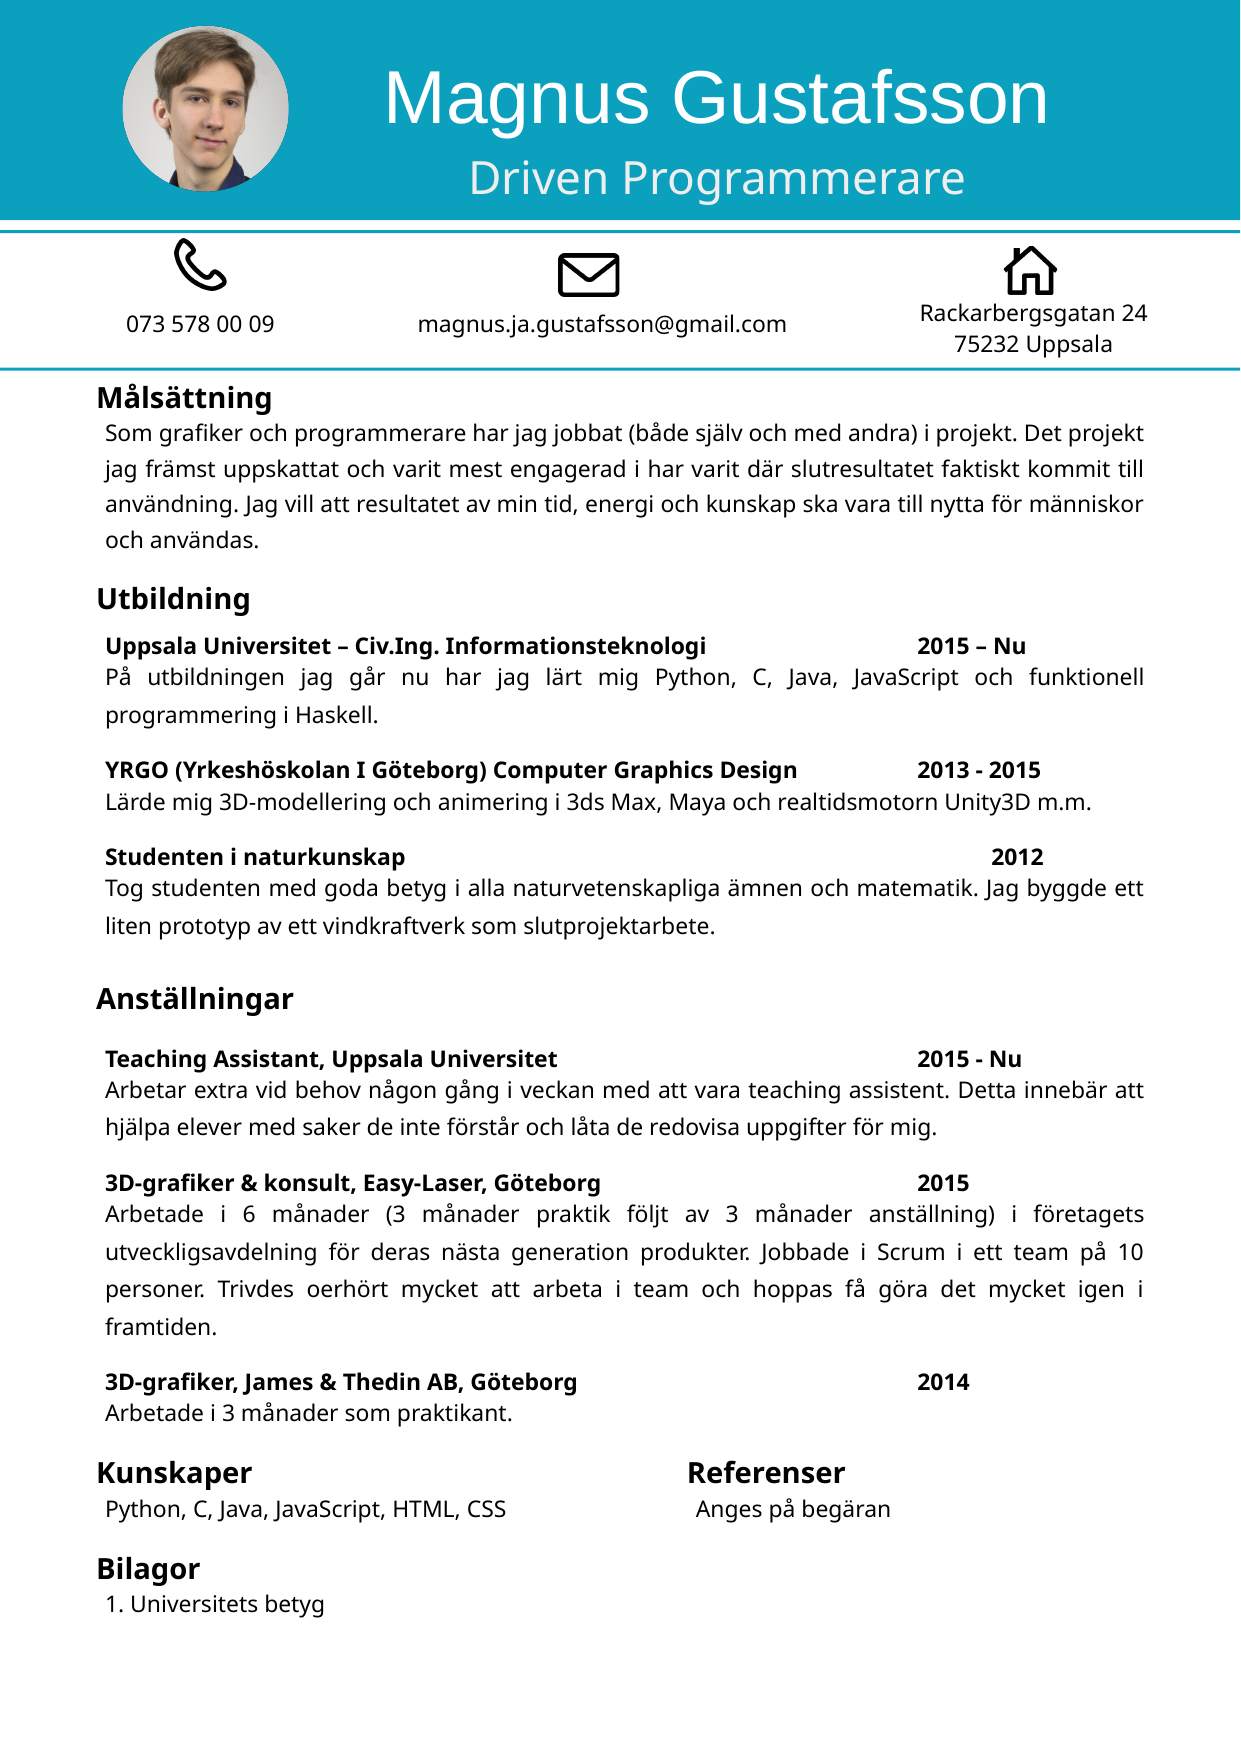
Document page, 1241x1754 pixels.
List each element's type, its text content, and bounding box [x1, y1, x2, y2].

subtitle Bilagor [96, 1548, 1145, 1588]
picture [1003, 246, 1058, 295]
table_header Rackarbergsgatan 24 75232 Uppsala [861, 292, 1207, 365]
table_header 073 578 00 09 [57, 292, 344, 365]
subtitle Utbildning [96, 578, 1145, 618]
subtitle Kunskaper Referenser [96, 1453, 1145, 1492]
picture [122, 19, 289, 291]
text Lärde mig 3D-modellering och animering i 3ds Max, Maya och realtidsmotorn Unity3D m.m. [105, 786, 1145, 817]
subtitle YRGO (Yrkeshöskolan I Göteborg) Computer Graphics Design 2013 - 2015 [105, 754, 1145, 786]
subtitle Anställningar [96, 978, 1145, 1018]
text Arbetade i 6 månader (3 månader praktik följt av 3 månader anställning) i företagets utveckligsavdelning för deras nästa generation produkter. Jobbade i Scrum i ett team på 10 personer. Trivdes oerhört mycket att arbeta i team och hoppas få göra det mycket igen i framtiden. [105, 1198, 1145, 1342]
text På utbildningen jag går nu har jag lärt mig Python, C, Java, JavaScript och funktionell programmering i Haskell. [105, 661, 1145, 730]
subtitle Uppsala Universitet – Civ.Ing. Informationsteknologi 2015 – Nu [105, 630, 1145, 661]
picture [558, 253, 620, 297]
text Tog studenten med goda betyg i alla naturvetenskapliga ämnen och matematik. Jag byggde ett liten prototyp av ett vindkraftverk som slutprojektarbete. [105, 872, 1145, 941]
text Arbetar extra vid behov någon gång i veckan med att vara teaching assistent. Detta innebär att hjälpa elever med saker de inte förstår och låta de redovisa uppgifter för mig. [105, 1074, 1145, 1142]
subtitle Teaching Assistant, Uppsala Universitet 2015 - Nu [105, 1042, 1145, 1074]
table_header magnus.ja.gustafsson@gmail.com [345, 292, 860, 365]
subtitle Studenten i naturkunskap 2012 [105, 841, 1145, 872]
text 1. Universitets betyg [105, 1588, 1145, 1619]
subtitle 3D-grafiker, James & Thedin AB, Göteborg 2014 [105, 1366, 1145, 1397]
text Python, C, Java, JavaScript, HTML, CSS Anges på begäran [105, 1492, 1145, 1524]
text Arbetade i 3 månader som praktikant. [105, 1397, 1145, 1428]
text Som grafiker och programmerare har jag jobbat (både själv och med andra) i projekt. Det projekt jag främst uppskattat och varit mest engagerad i har varit där slutresultatet faktiskt kommit till användning. Jag vill att resultatet av min tid, energi och kunskap ska vara till nytta för människor och användas. [105, 417, 1145, 556]
subtitle 3D-grafiker & konsult, Easy-Laser, Göteborg 2015 [105, 1167, 1145, 1198]
subtitle Målsättning [96, 377, 1145, 417]
